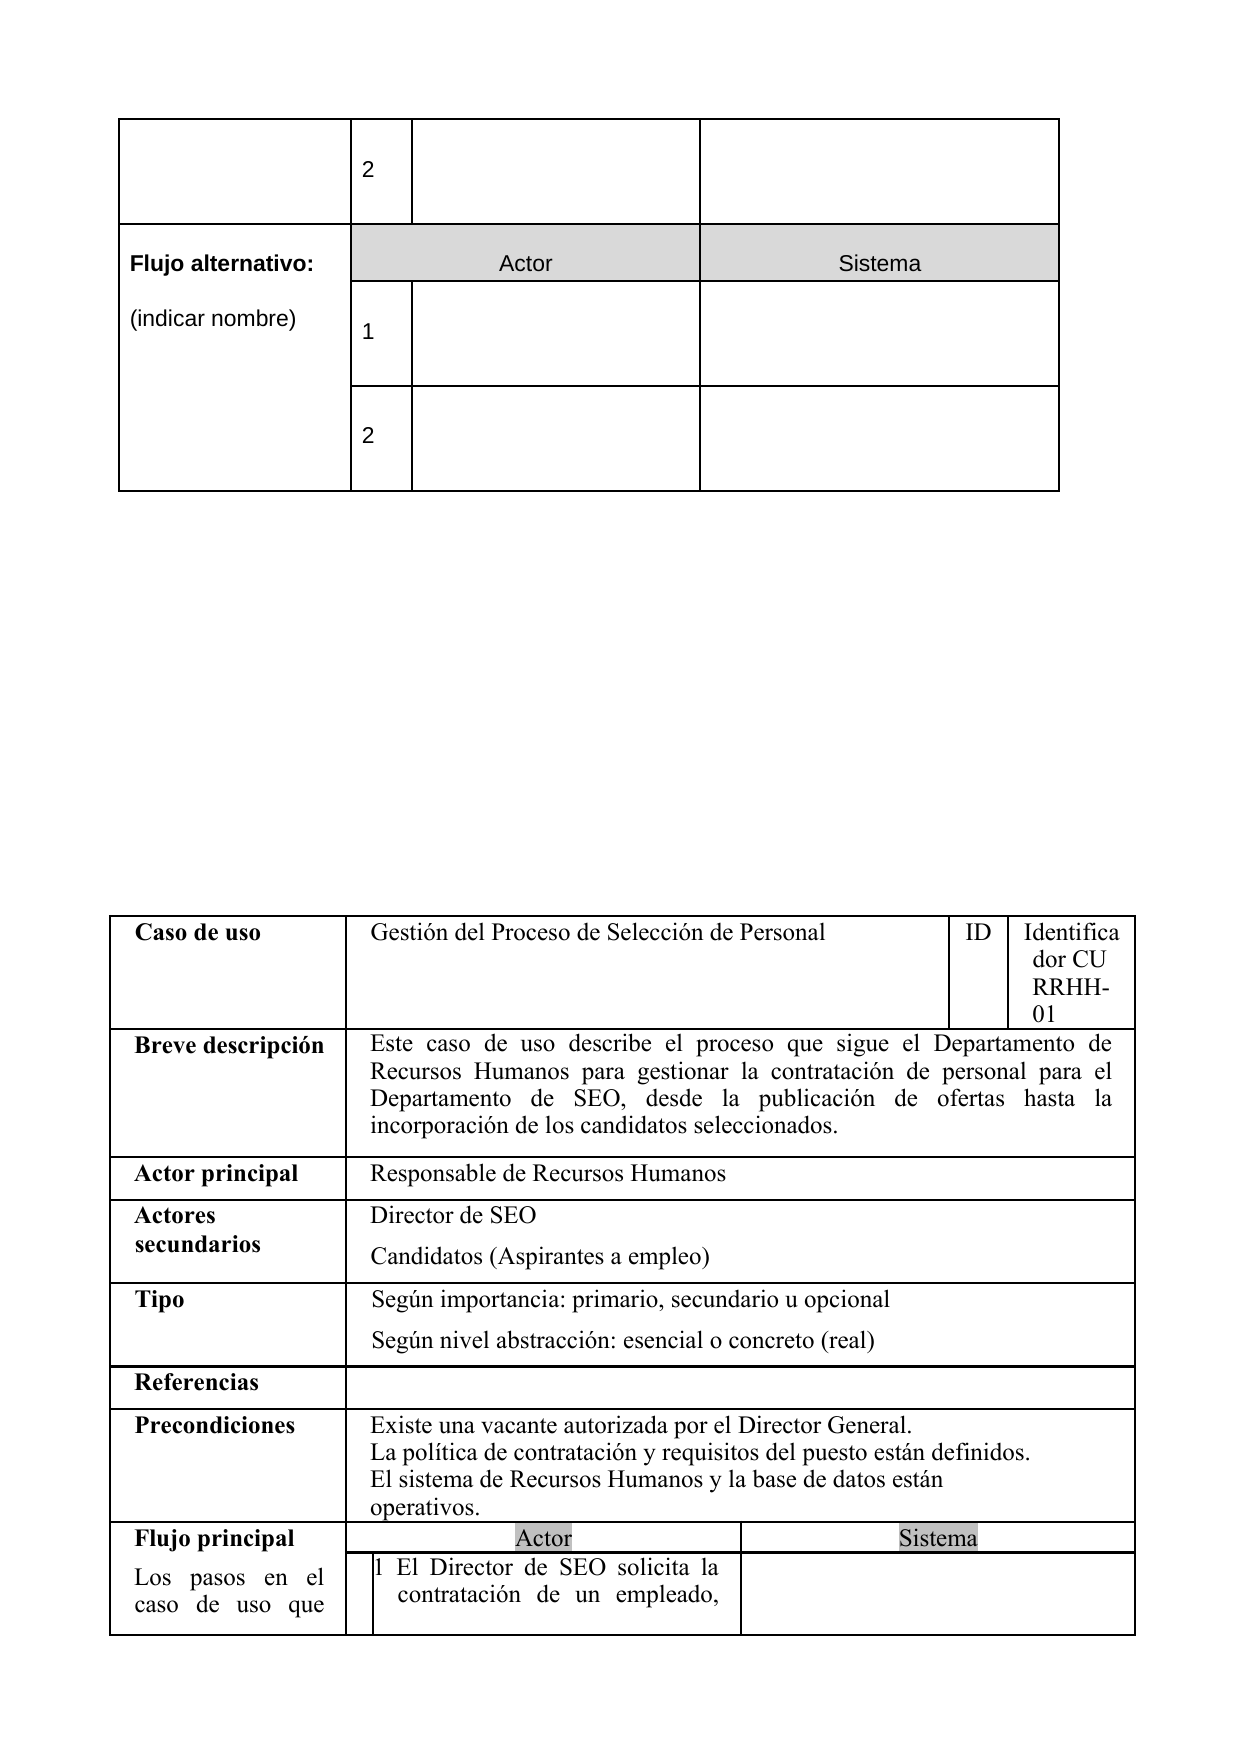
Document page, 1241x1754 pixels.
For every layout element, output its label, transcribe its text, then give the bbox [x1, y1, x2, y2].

table_cell [701, 282, 1058, 385]
table_cell Flujo principal Los pasos en el caso de uso que suceden según lo esperado y deseado [111, 1523, 345, 1634]
table_cell Referencias [111, 1368, 345, 1408]
table_cell Actor principal [111, 1158, 345, 1198]
table_cell Flujo alternativo: (indicar nombre) [120, 225, 350, 490]
table_cell 2 [352, 387, 411, 490]
table_cell [700, 492, 844, 543]
table_cell [347, 1554, 372, 1634]
table_cell 2 [352, 120, 411, 223]
table_cell Precondiciones [111, 1410, 345, 1521]
table_cell Este caso de uso describe el proceso que sigue el Departamento de Recursos Humanos para gestionar la contratación de personal para el Departamento de SEO, desde la publicación de ofertas hasta la incorporación de los candidatos seleccionados. [347, 1030, 1134, 1156]
table_cell Actor [347, 1523, 740, 1551]
table_header Caso de uso [111, 917, 345, 1028]
table_cell Según importancia: primario, secundario u opcional Según nivel abstracción: esencial o concreto (real) [347, 1284, 1134, 1365]
table_cell [413, 387, 699, 490]
table_cell [347, 1368, 1134, 1408]
table_cell [928, 492, 1059, 543]
table_cell Sistema [742, 1523, 1134, 1551]
table_cell [701, 120, 1058, 223]
table_cell Existe una vacante autorizada por el Director General. La política de contratación y requisitos del puesto están definidos. El sistema de Recursos Humanos y la base de datos están operativos. [347, 1410, 1134, 1521]
table_cell [413, 282, 699, 385]
table_header Identifica dor CU RRHH-01 [1009, 917, 1134, 1028]
table_cell Breve descripción [111, 1030, 345, 1156]
table_cell Actores secundarios [111, 1201, 345, 1282]
table_cell [412, 492, 700, 543]
table_cell Actor [352, 225, 699, 280]
table_cell [701, 387, 1058, 490]
table_cell Tipo [111, 1284, 345, 1365]
table_cell [413, 120, 699, 223]
table_cell Director de SEO Candidatos (Aspirantes a empleo) [347, 1201, 1134, 1282]
table_cell [742, 1554, 1134, 1634]
table_cell Responsable de Recursos Humanos [347, 1158, 1134, 1198]
table_header ID [950, 917, 1007, 1028]
table_cell 1 El Director de SEO solicita la contratación de un empleado, [374, 1554, 740, 1634]
table_cell [119, 492, 351, 543]
table_cell [351, 492, 412, 543]
table_cell Sistema [701, 225, 1058, 280]
table_cell 1 [352, 282, 411, 385]
table_cell [844, 492, 928, 543]
table_header Gestión del Proceso de Selección de Personal [347, 917, 948, 1028]
